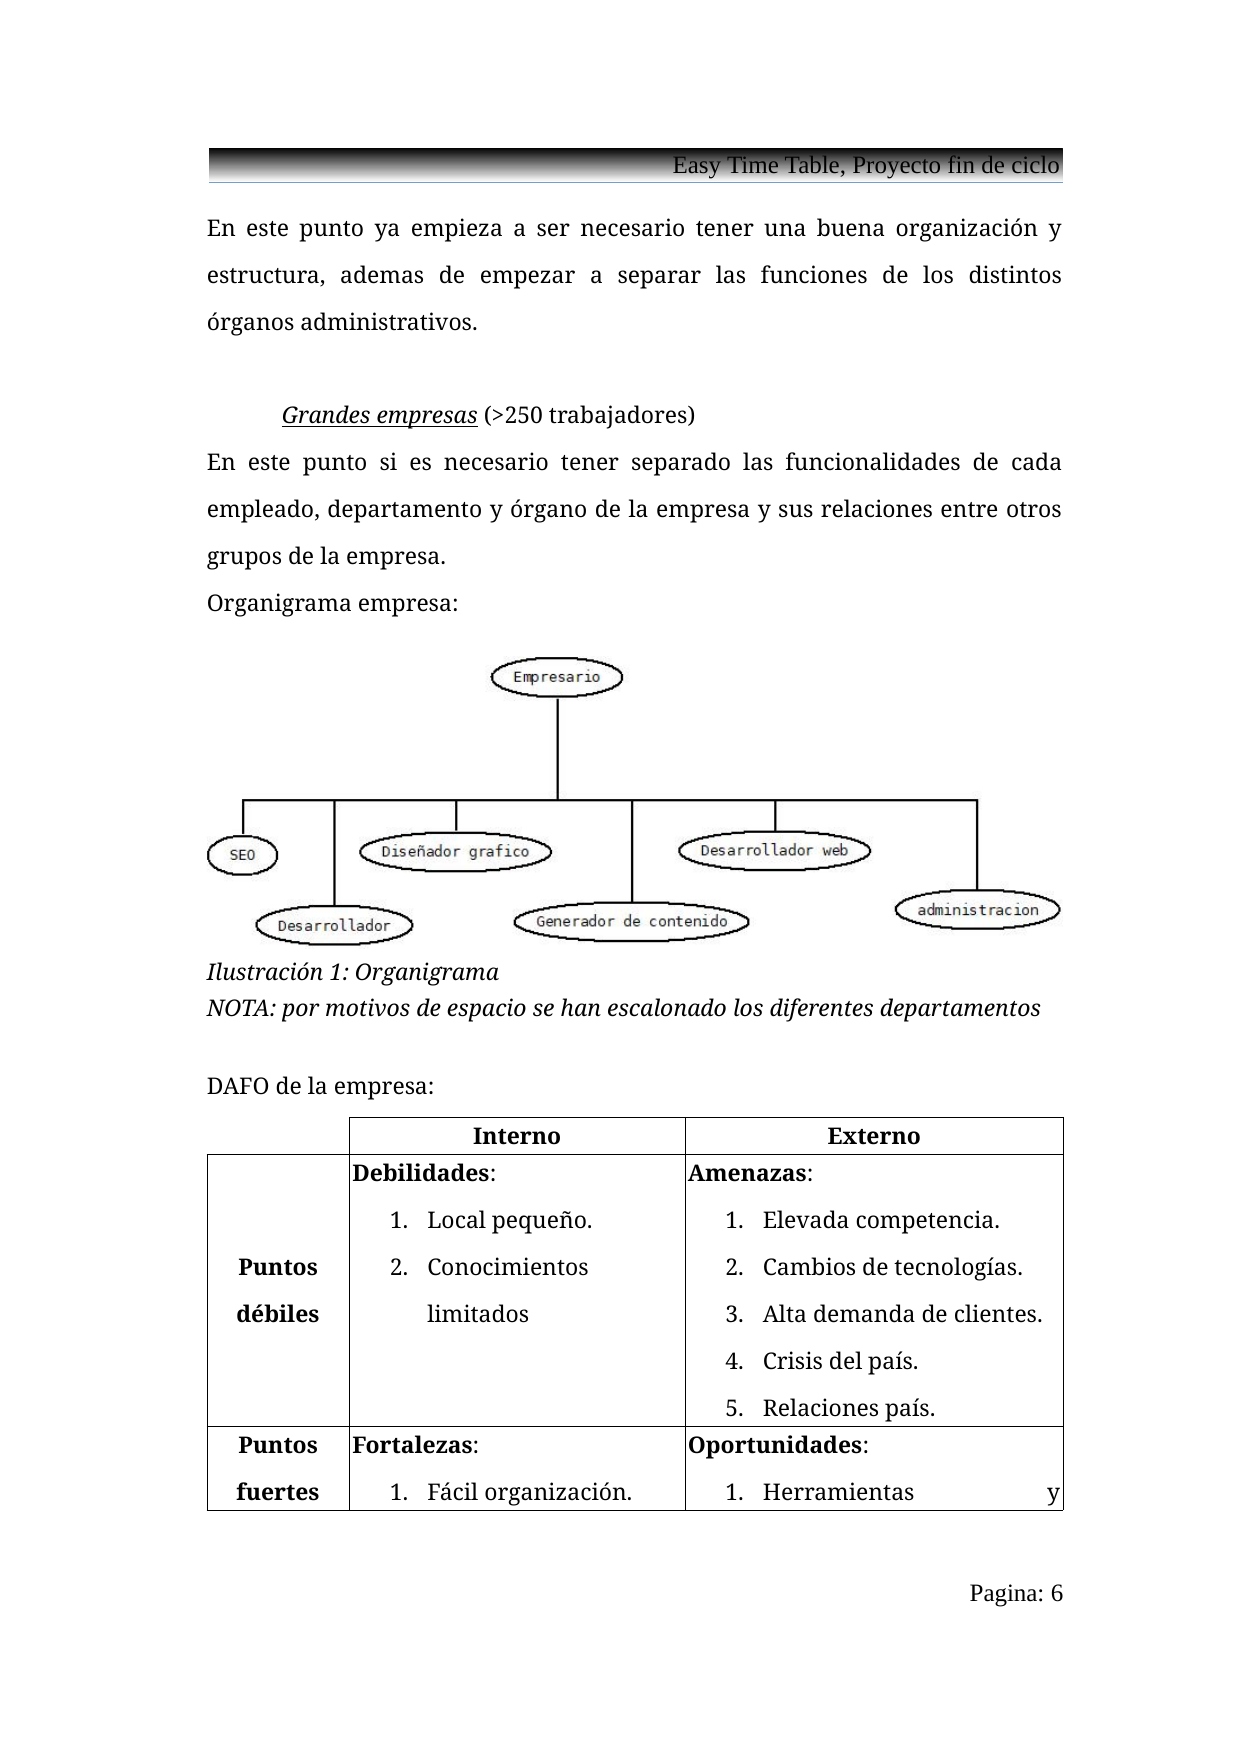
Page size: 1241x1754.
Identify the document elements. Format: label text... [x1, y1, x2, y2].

text En este punto ya empieza a ser necesario tener una buena organización y estructura, ademas de empezar a separar las funciones de los distintos órganos administrativos. [207, 212, 1063, 337]
picture [206, 656, 1063, 949]
table_header Interno [350, 1118, 685, 1154]
text Organigrama empresa: [207, 587, 1063, 618]
table_cell Puntos fuertes [208, 1427, 349, 1510]
text NOTA: por motivos de espacio se han escalonado los diferentes departamentos [207, 987, 1063, 1023]
text Grandes empresas (>250 trabajadores) [207, 399, 1063, 431]
table_header [207, 1117, 349, 1154]
text [207, 631, 1063, 656]
table_cell Debilidades: Local pequeño. Conocimientos limitados [350, 1155, 685, 1426]
table_header Externo [686, 1118, 1063, 1154]
text En este punto si es necesario tener separado las funcionalidades de cada empleado, departamento y órgano de la empresa y sus relaciones entre otros grupos de la empresa. [207, 446, 1063, 571]
table_cell Fortalezas: Fácil organización. Alto conocimiento en los sectores. Variedad de servicios o productos. Clientes satisfechos [350, 1427, 685, 1510]
table_cell Puntos débiles [208, 1155, 349, 1426]
text DAFO de la empresa: [207, 1070, 1063, 1101]
table_cell Amenazas: Elevada competencia. Cambios de tecnologías. Alta demanda de clientes. Crisis del país. Relaciones país. [686, 1155, 1063, 1426]
table_cell Oportunidades: Herramientas y [686, 1427, 1063, 1510]
text Ilustración 1: Organigrama [207, 949, 1063, 987]
